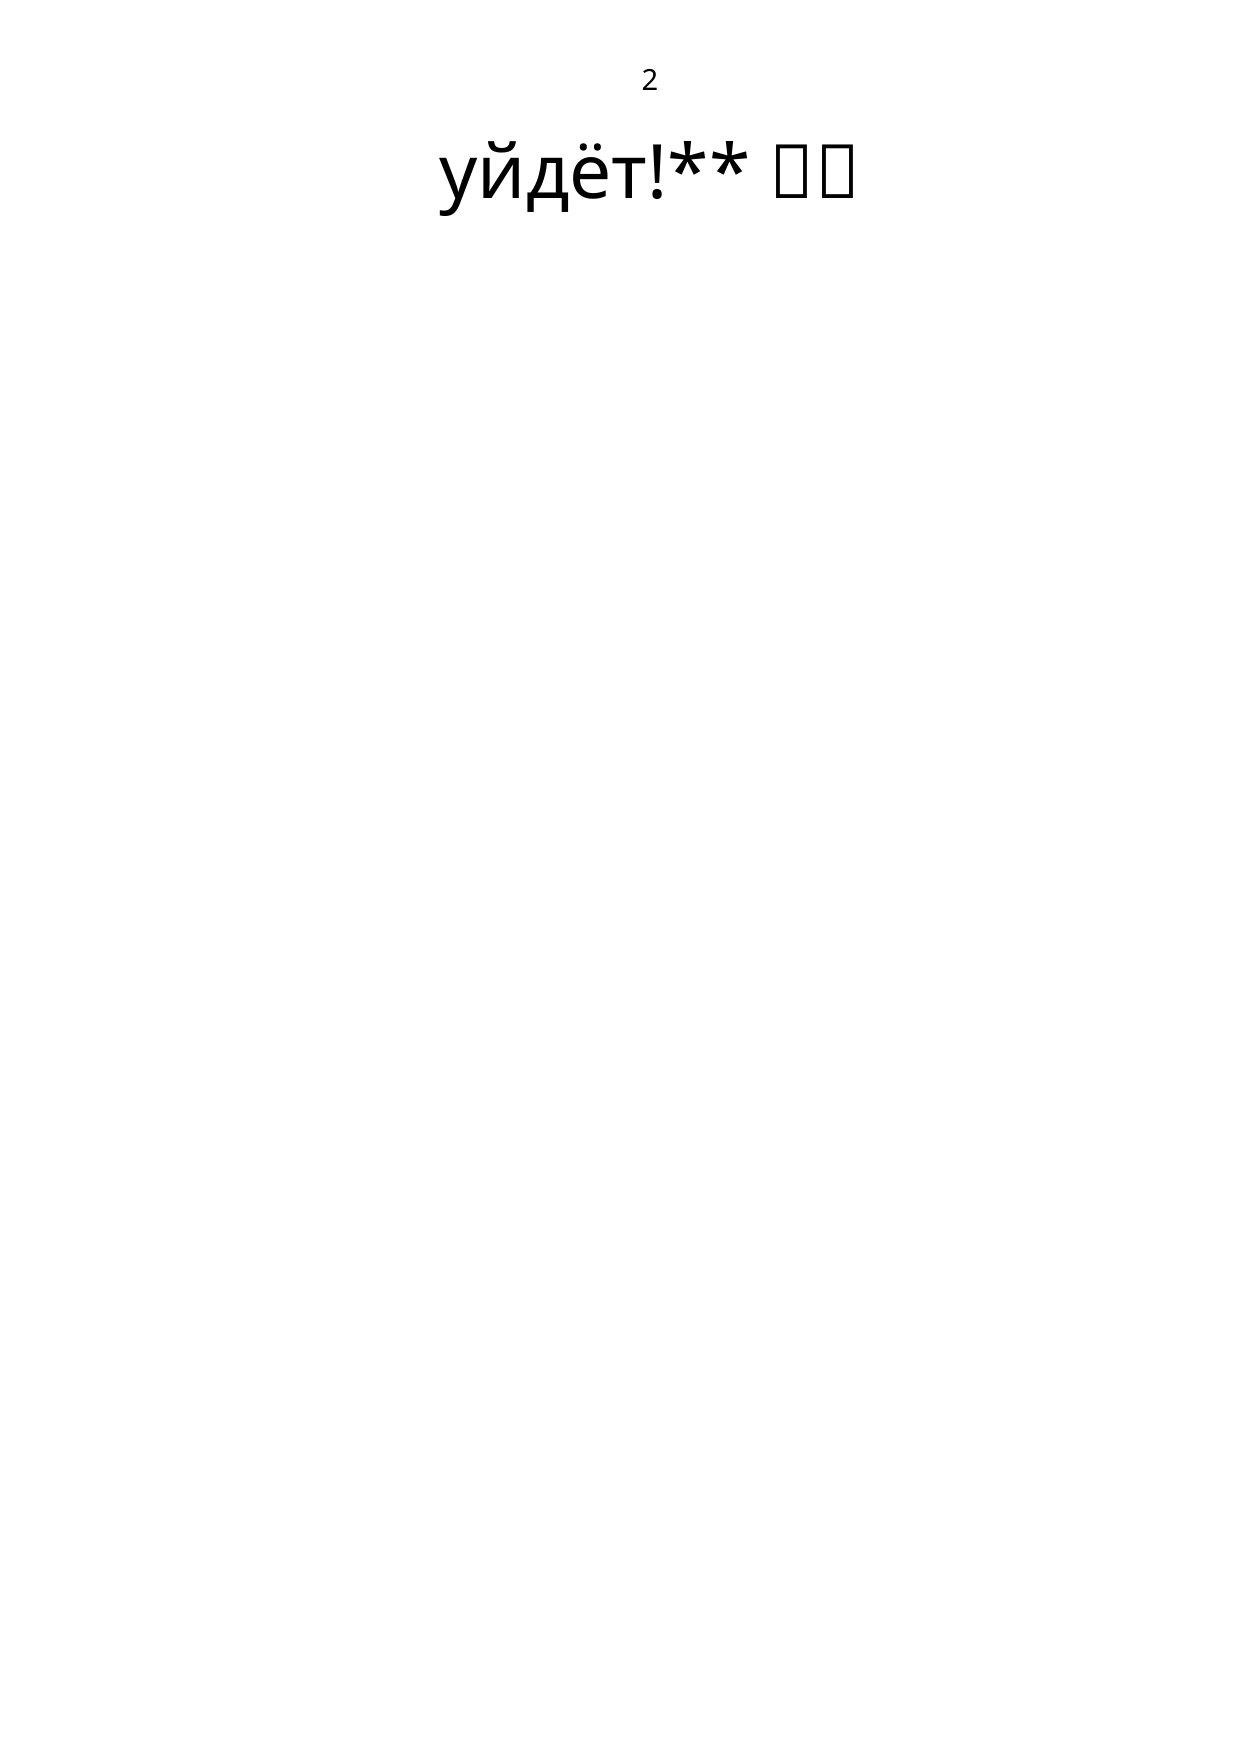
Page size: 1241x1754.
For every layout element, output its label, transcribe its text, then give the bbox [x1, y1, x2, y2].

text уйдёт!** 🎄✨ [118, 118, 1181, 220]
